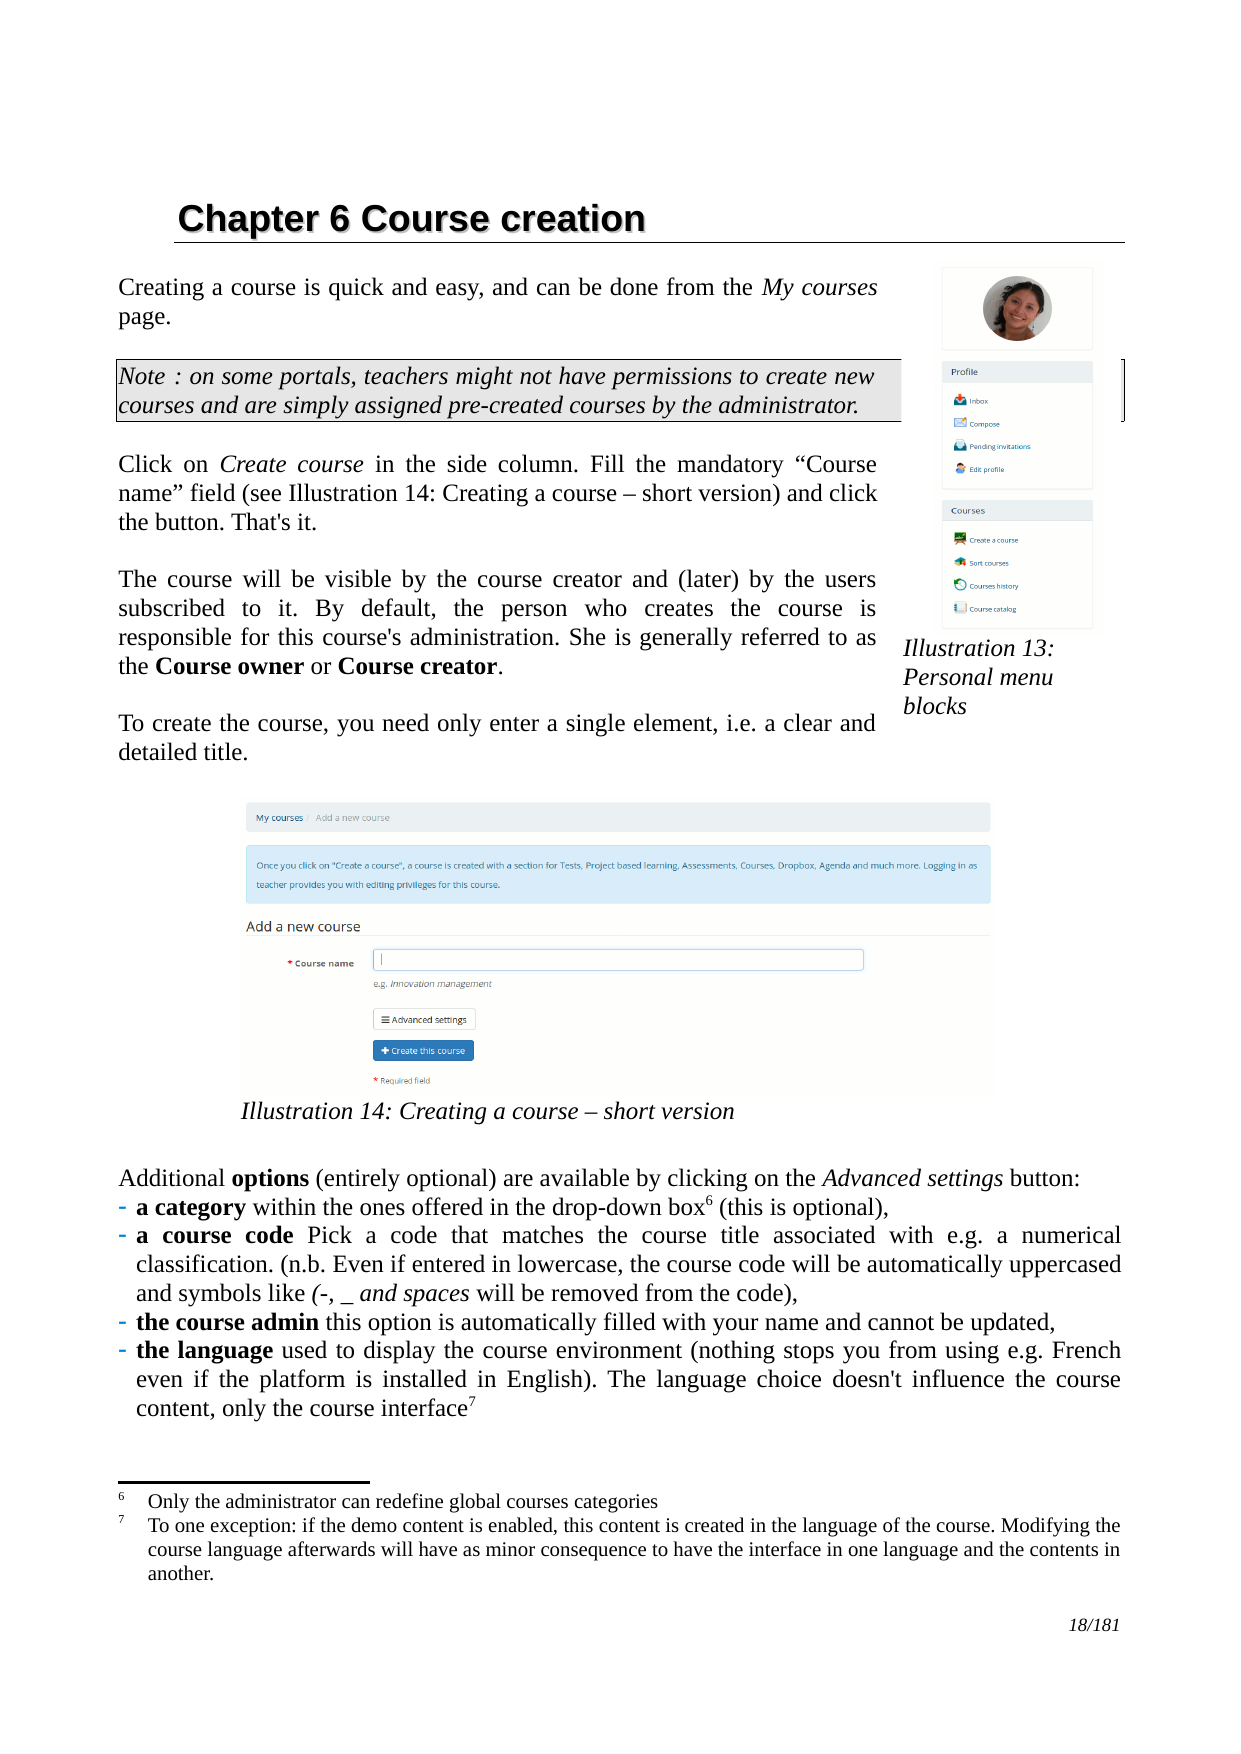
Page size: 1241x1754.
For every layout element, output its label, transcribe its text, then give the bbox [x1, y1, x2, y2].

list a course code Pick a code that matches the course title associated with e.g. a numerical classification. (n.b. Even if entered in lowercase, the course code will be automatically uppercased and symbols like (-, _ and spaces will be removed from the code), [118, 1221, 1122, 1307]
text Additional options (entirely optional) are available by clicking on the Advanced settings button: [118, 1163, 1122, 1192]
text The course will be visible by the course creator and (later) by the users subscribed to it. By default, the person who creates the course is responsible for this course's administration. She is generally referred to as the Course owner or Course creator. [118, 564, 901, 679]
list the language used to display the course environment (nothing stops you from using e.g. French even if the platform is installed in English). The language choice doesn't influence the course content, only the course interface [118, 1336, 1122, 1422]
text Click on Create course in the side column. Fill the mandatory “Course name” field (see Illustration 14: Creating a course – short version) and click the button. That's it. [118, 449, 901, 536]
list a category within the ones offered in the drop-down box (this is optional), [118, 1192, 1122, 1221]
text Creating a course is quick and easy, and can be done from the My courses page. [118, 272, 901, 330]
subtitle Course creation [174, 193, 1125, 242]
text Note : on some portals, teachers might not have permissions to create new courses and are simply assigned pre-created courses by the administrator. [117, 360, 901, 421]
text To create the course, you need only enter a single element, i.e. a clear and detailed title. [118, 708, 1122, 766]
text Illustration 13: Personal menu blocks [903, 269, 1119, 715]
picture [934, 262, 1104, 634]
list To one exception: if the demo content is enabled, this content is created in the language of the course. Modifying the course language afterwards will have as minor consequence to have the interface in one language and the contents in another. [118, 1513, 1122, 1585]
picture [240, 796, 996, 1096]
list the course admin this option is automatically filled with your name and cannot be updated, [118, 1307, 1122, 1336]
text Illustration 14: Creating a course – short version [241, 809, 1000, 1125]
list Only the administrator can redefine global courses categories [118, 1488, 1122, 1513]
